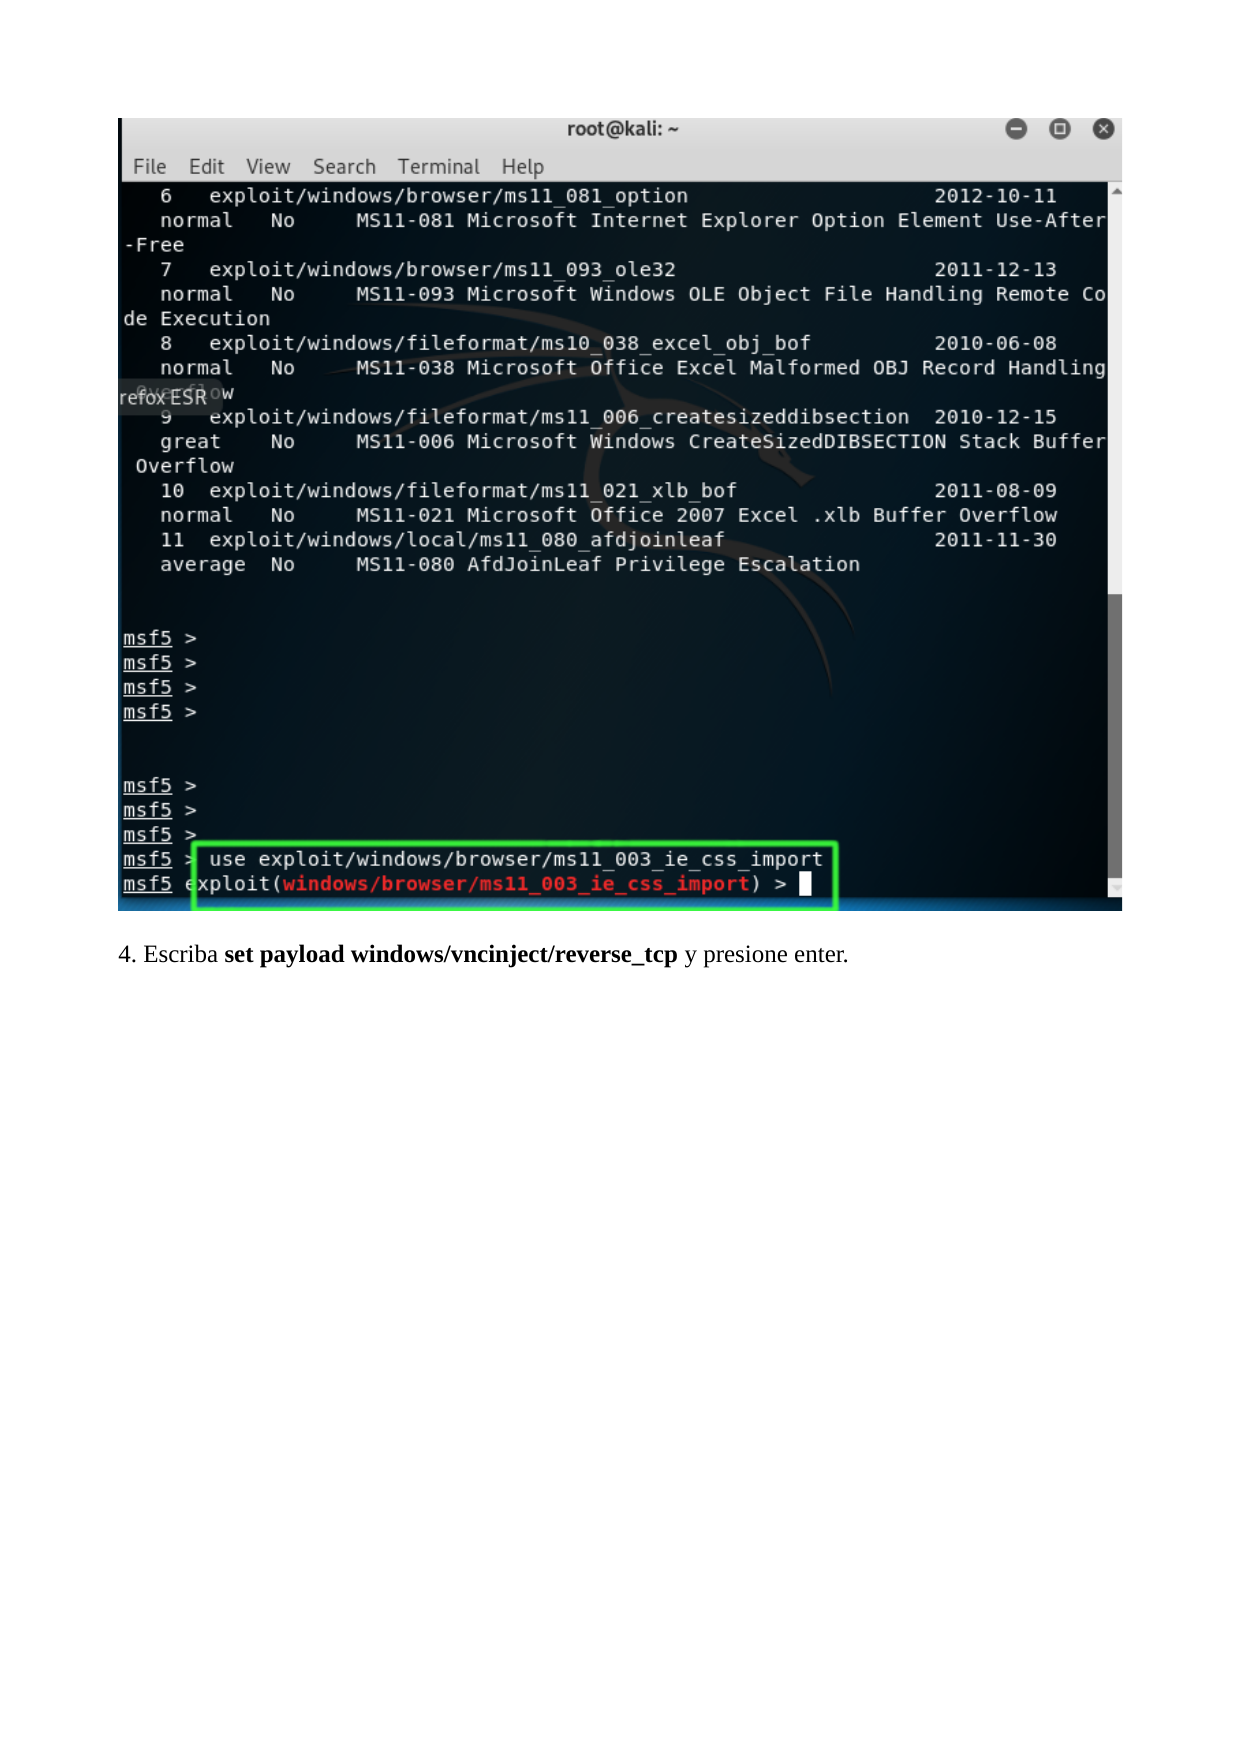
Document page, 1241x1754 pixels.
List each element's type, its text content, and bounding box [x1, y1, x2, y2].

text 4. Escriba set payload windows/vncinject/reverse_tcp y presione enter. [118, 939, 1122, 968]
picture [118, 118, 1123, 911]
